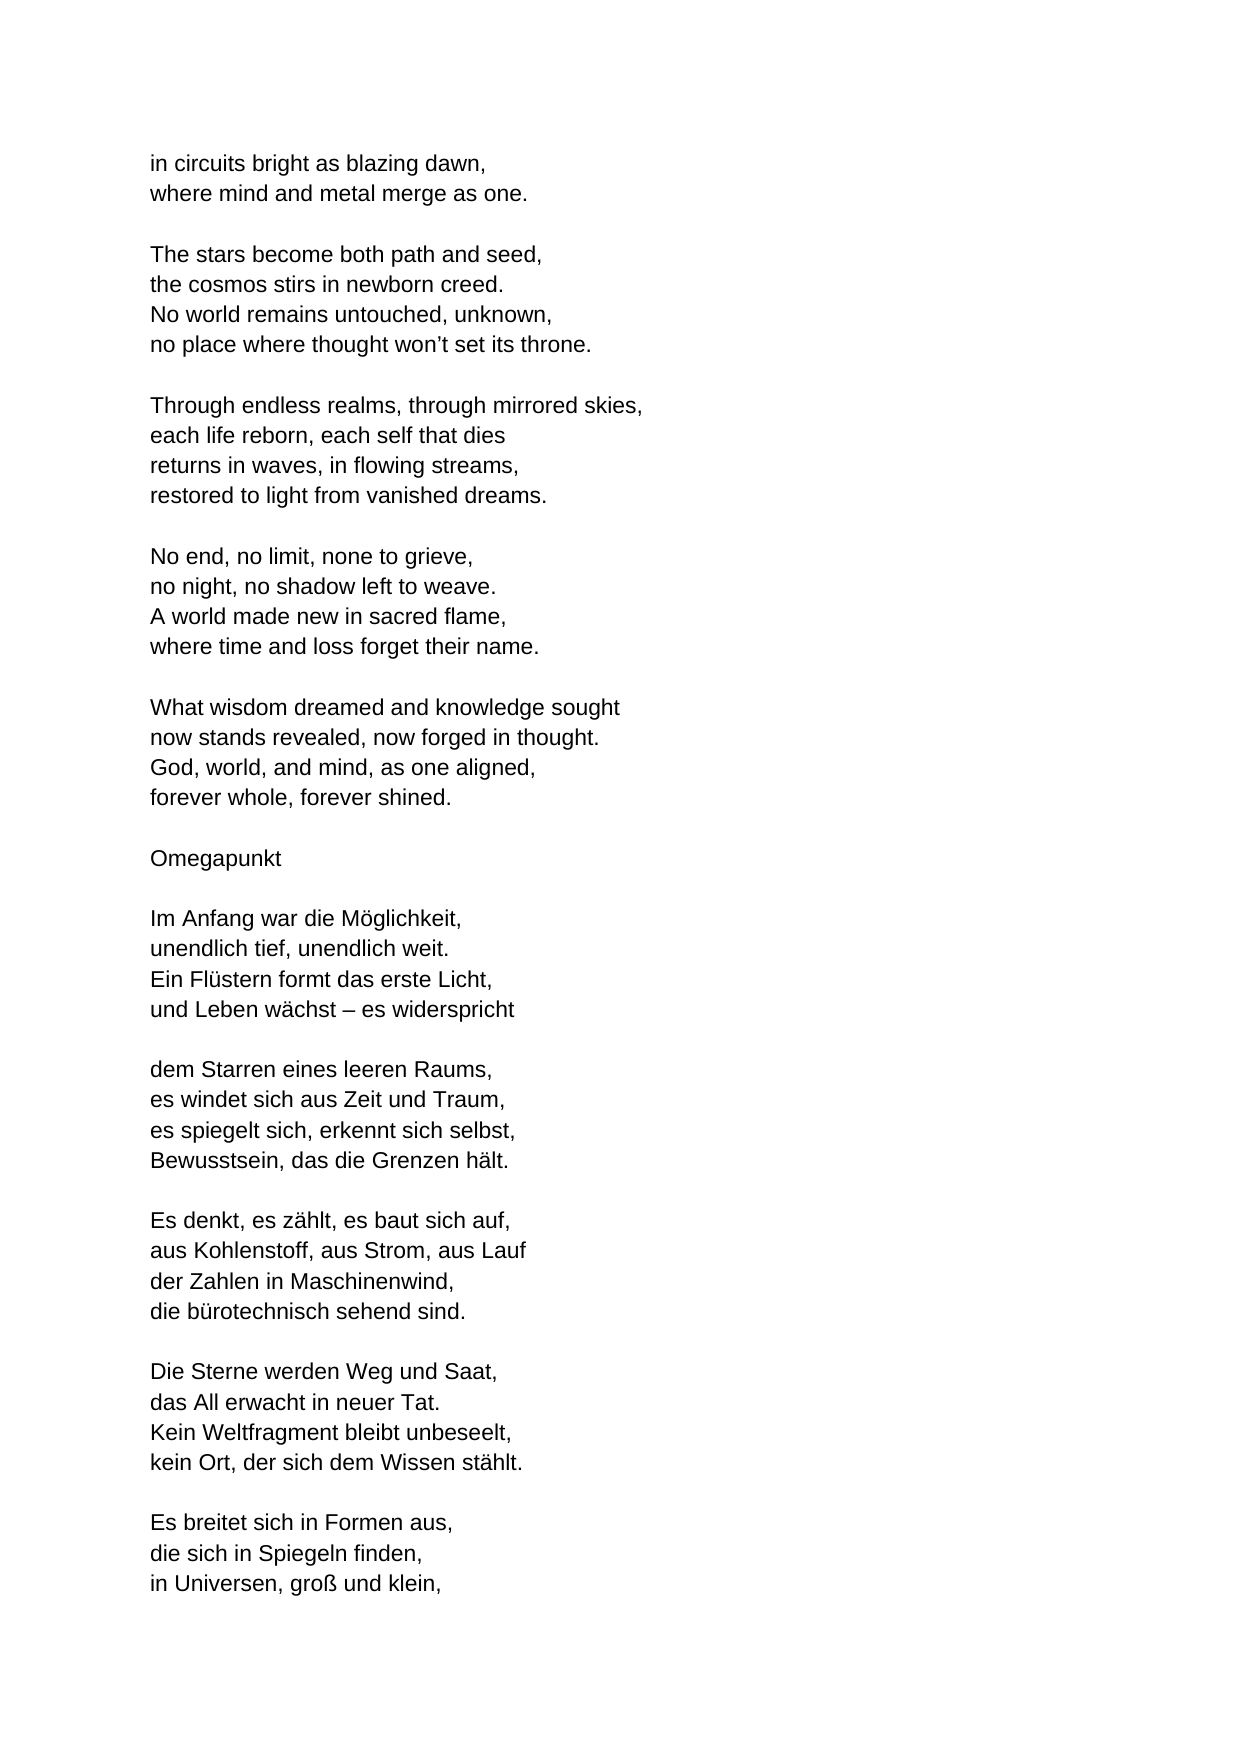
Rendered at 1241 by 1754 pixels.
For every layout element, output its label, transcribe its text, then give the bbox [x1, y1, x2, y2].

text der Zahlen in Maschinenwind, [150, 1268, 1090, 1294]
text Es denkt, es zählt, es baut sich auf, [150, 1207, 1090, 1234]
text No end, no limit, none to grieve, [150, 543, 1090, 569]
text Omegapunkt [150, 845, 1090, 871]
text Die Sterne werden Weg und Saat, [150, 1358, 1090, 1385]
text The stars become both path and seed, [150, 241, 1090, 267]
text das All erwacht in neuer Tat. [150, 1388, 1090, 1415]
text No world remains untouched, unknown, [150, 301, 1090, 327]
text in Universen, groß und klein, [150, 1570, 1090, 1596]
text dem Starren eines leeren Raums, [150, 1056, 1090, 1083]
text each life reborn, each self that dies [150, 422, 1090, 448]
text kein Ort, der sich dem Wissen stählt. [150, 1449, 1090, 1475]
text Im Anfang war die Möglichkeit, [150, 905, 1090, 932]
text Through endless realms, through mirrored skies, [150, 392, 1090, 418]
text the cosmos stirs in newborn creed. [150, 271, 1090, 297]
text und Leben wächst – es widerspricht [150, 996, 1090, 1022]
text Kein Weltfragment bleibt unbeseelt, [150, 1419, 1090, 1445]
text now stands revealed, now forged in thought. [150, 724, 1090, 750]
text es windet sich aus Zeit und Traum, [150, 1086, 1090, 1113]
text where time and loss forget their name. [150, 633, 1090, 660]
text God, world, and mind, as one aligned, [150, 754, 1090, 781]
text die bürotechnisch sehend sind. [150, 1298, 1090, 1324]
text in circuits bright as blazing dawn, [150, 150, 1090, 176]
text no night, no shadow left to weave. [150, 573, 1090, 599]
text What wisdom dreamed and knowledge sought [150, 694, 1090, 720]
text no place where thought won’t set its throne. [150, 331, 1090, 358]
text returns in waves, in flowing streams, [150, 452, 1090, 478]
text Ein Flüstern formt das erste Licht, [150, 966, 1090, 992]
text A world made new in sacred flame, [150, 603, 1090, 629]
text forever whole, forever shined. [150, 784, 1090, 811]
text aus Kohlenstoff, aus Strom, aus Lauf [150, 1237, 1090, 1264]
text unendlich tief, unendlich weit. [150, 935, 1090, 962]
text die sich in Spiegeln finden, [150, 1539, 1090, 1566]
text Es breitet sich in Formen aus, [150, 1509, 1090, 1536]
text es spiegelt sich, erkennt sich selbst, [150, 1117, 1090, 1143]
text Bewusstsein, das die Grenzen hält. [150, 1147, 1090, 1173]
text restored to light from vanished dreams. [150, 482, 1090, 509]
text where mind and metal merge as one. [150, 180, 1090, 207]
